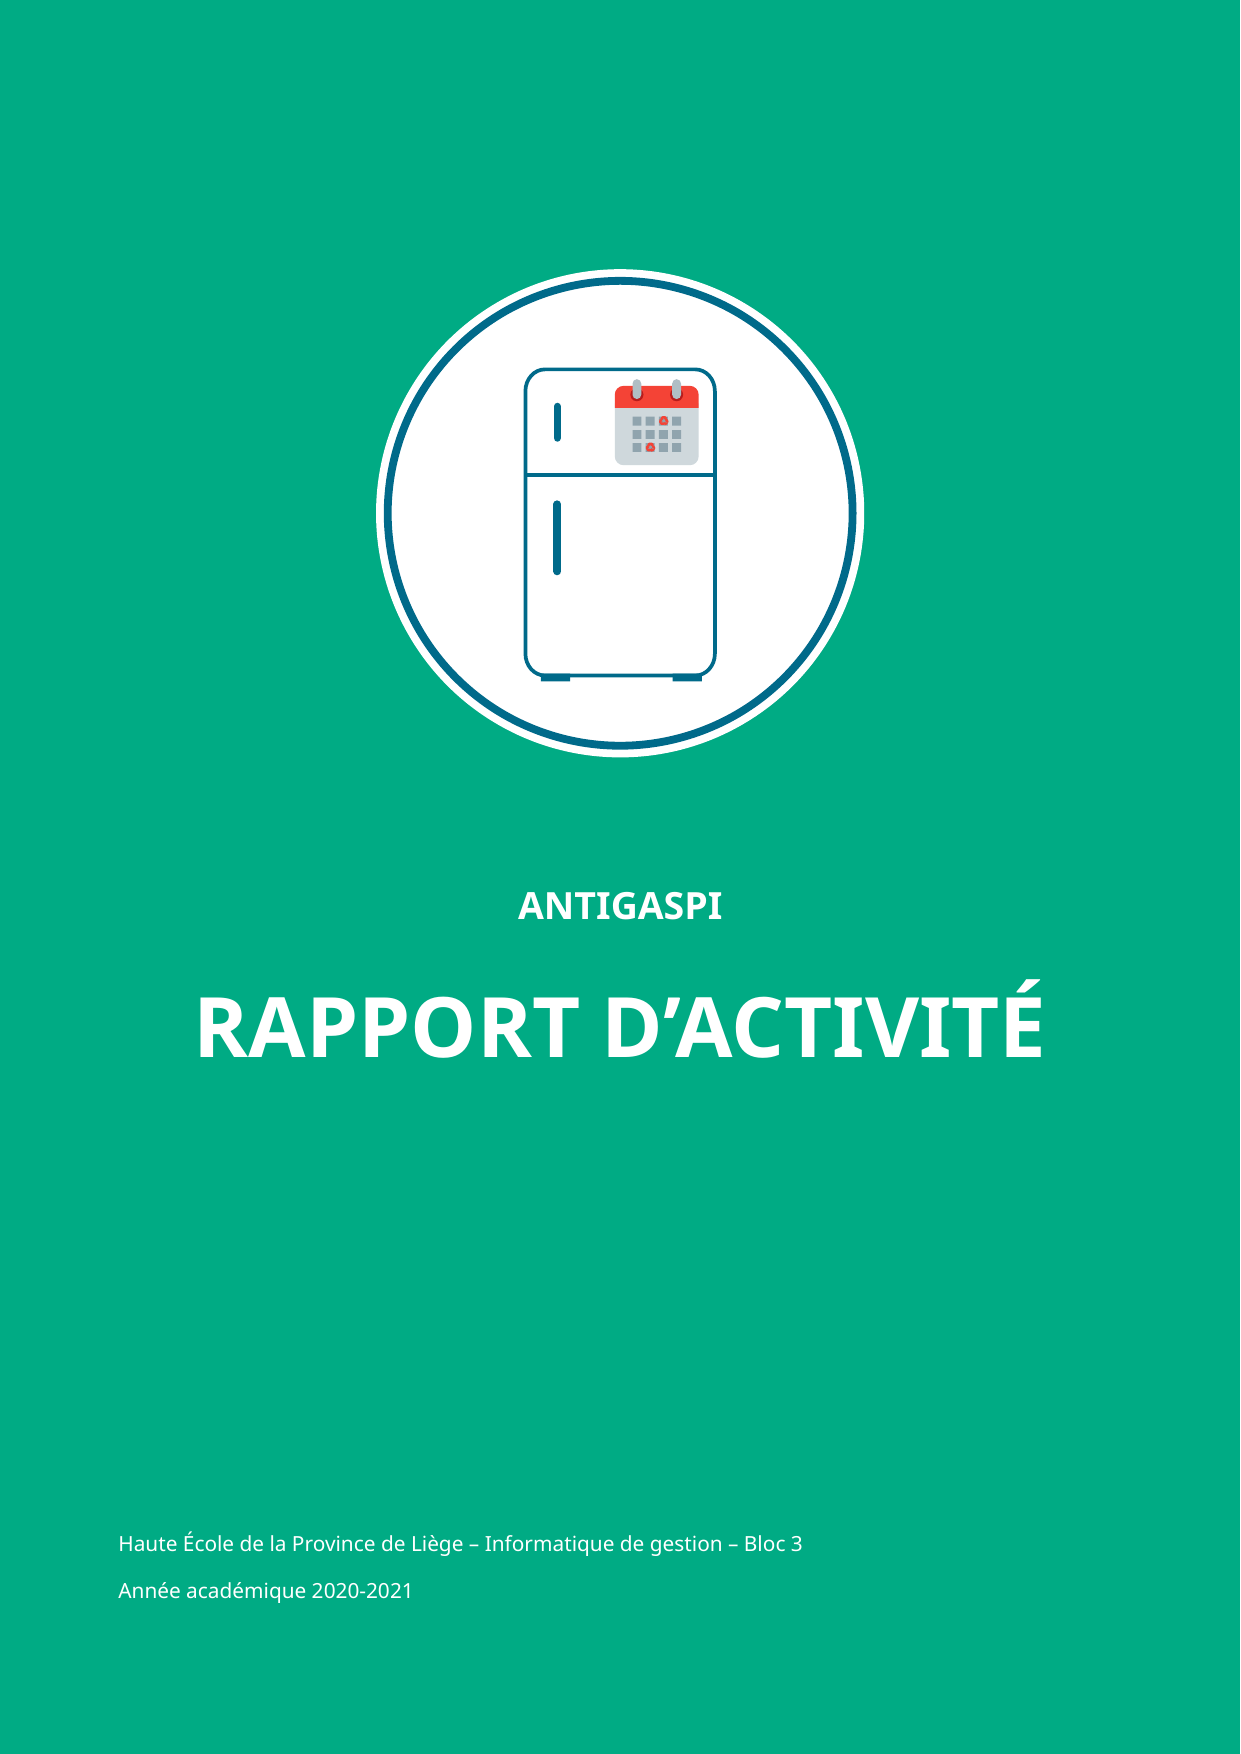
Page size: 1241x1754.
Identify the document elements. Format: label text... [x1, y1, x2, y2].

subtitle Rapport d’activité [118, 968, 1122, 1082]
text Année académique 2020-2021 [118, 1577, 1122, 1605]
text Haute École de la Province de Liège – Informatique de gestion – Bloc 3 [118, 1529, 1122, 1558]
subtitle ANTIGASPI [118, 879, 1122, 931]
